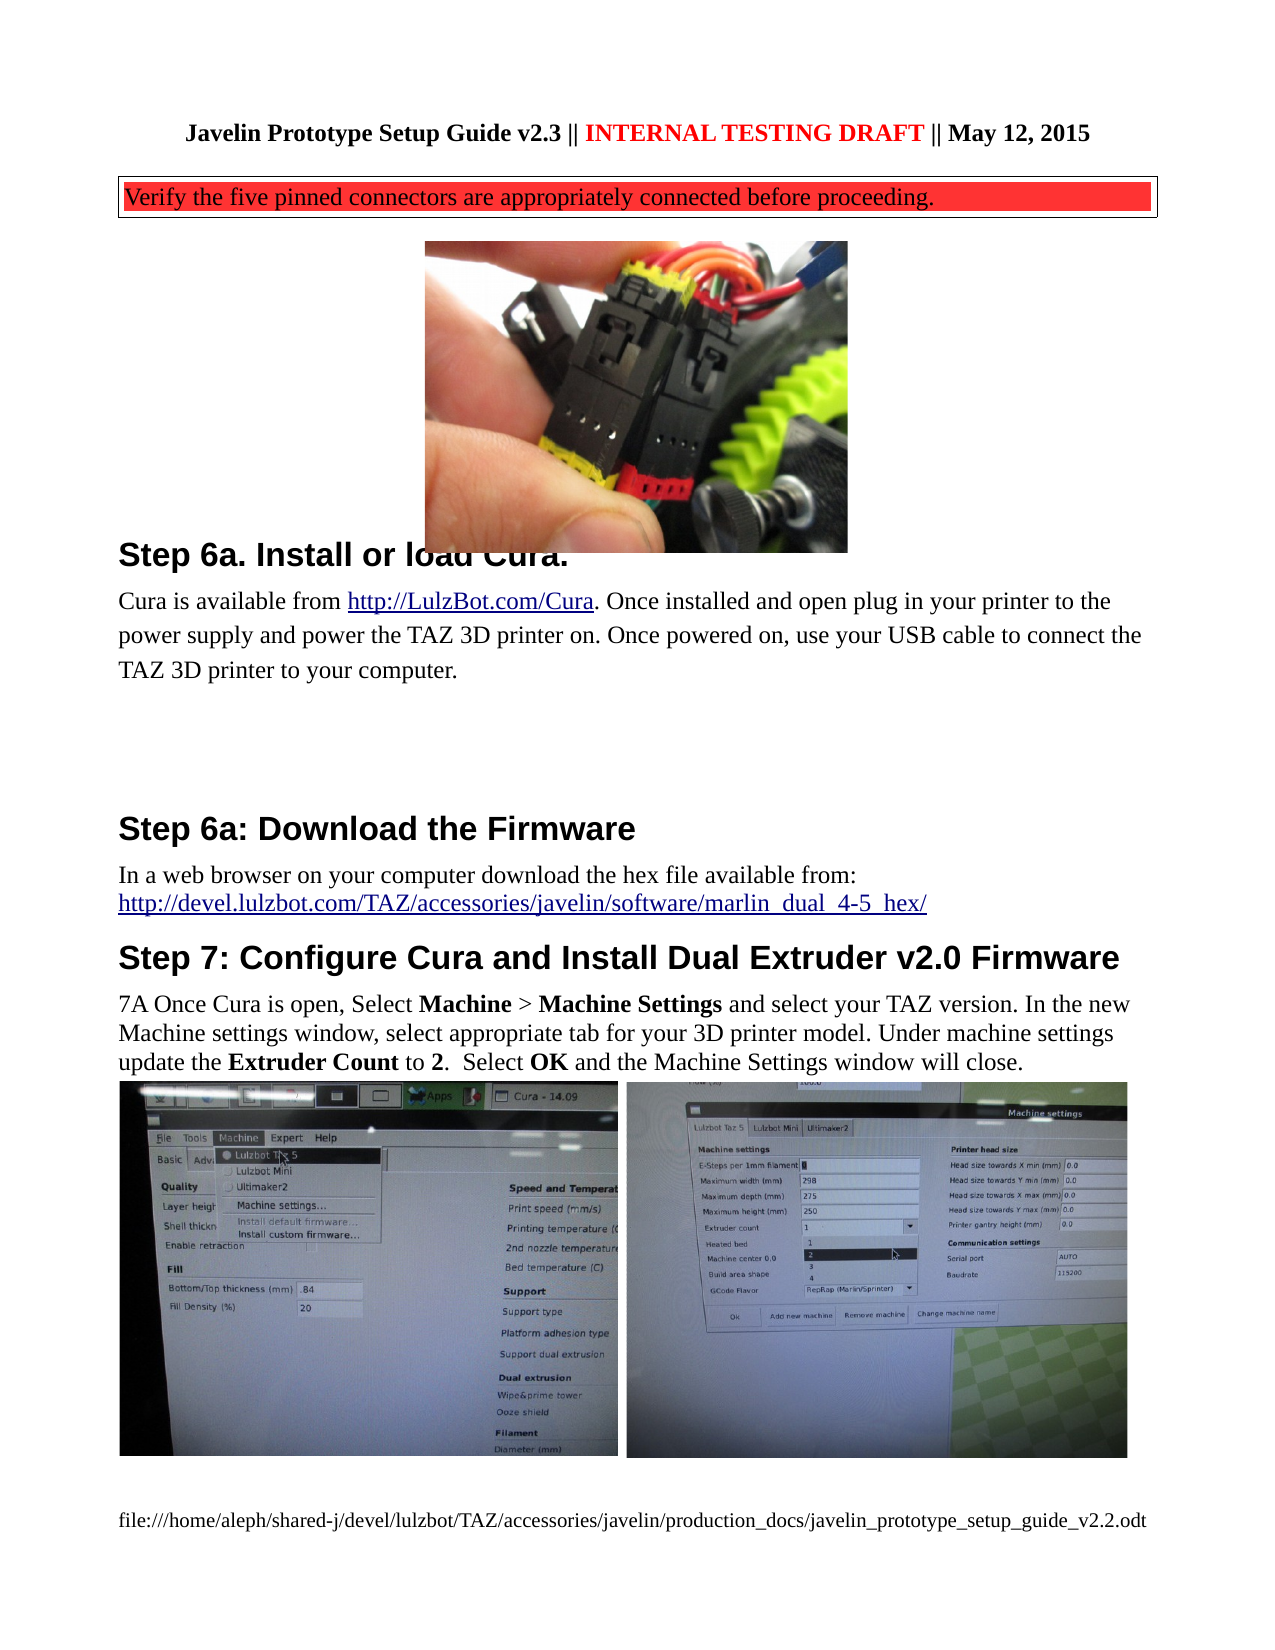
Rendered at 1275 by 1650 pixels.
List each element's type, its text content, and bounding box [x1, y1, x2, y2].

picture [626, 1082, 1128, 1458]
table_header Verify the five pinned connectors are appropriately connected before proceeding. [119, 177, 1157, 217]
subtitle Step 6a. Install or load Cura. [118, 535, 1157, 574]
subtitle Step 7: Configure Cura and Install Dual Extruder v2.0 Firmware [118, 938, 1157, 977]
text 7A Once Cura is open, Select Machine > Machine Settings and select your TAZ version. In the new Machine settings window, select appropriate tab for your 3D printer model. Under machine settings update the Extruder Count to 2. Select OK and the Machine Settings window will close. [118, 989, 1157, 1075]
text In a web browser on your computer download the hex file available from: http://devel.lulzbot.com/TAZ/accessories/javelin/software/marlin_dual_4-5_hex/ [118, 860, 1157, 917]
subtitle Step 6a: Download the Firmware [118, 808, 1157, 847]
picture [424, 241, 848, 553]
text Cura is available from http://LulzBot.com/Cura. Once installed and open plug in your printer to the power supply and power the TAZ 3D printer on. Once powered on, use your USB cable to connect the TAZ 3D printer to your computer. [118, 586, 1157, 684]
picture [119, 1081, 618, 1456]
